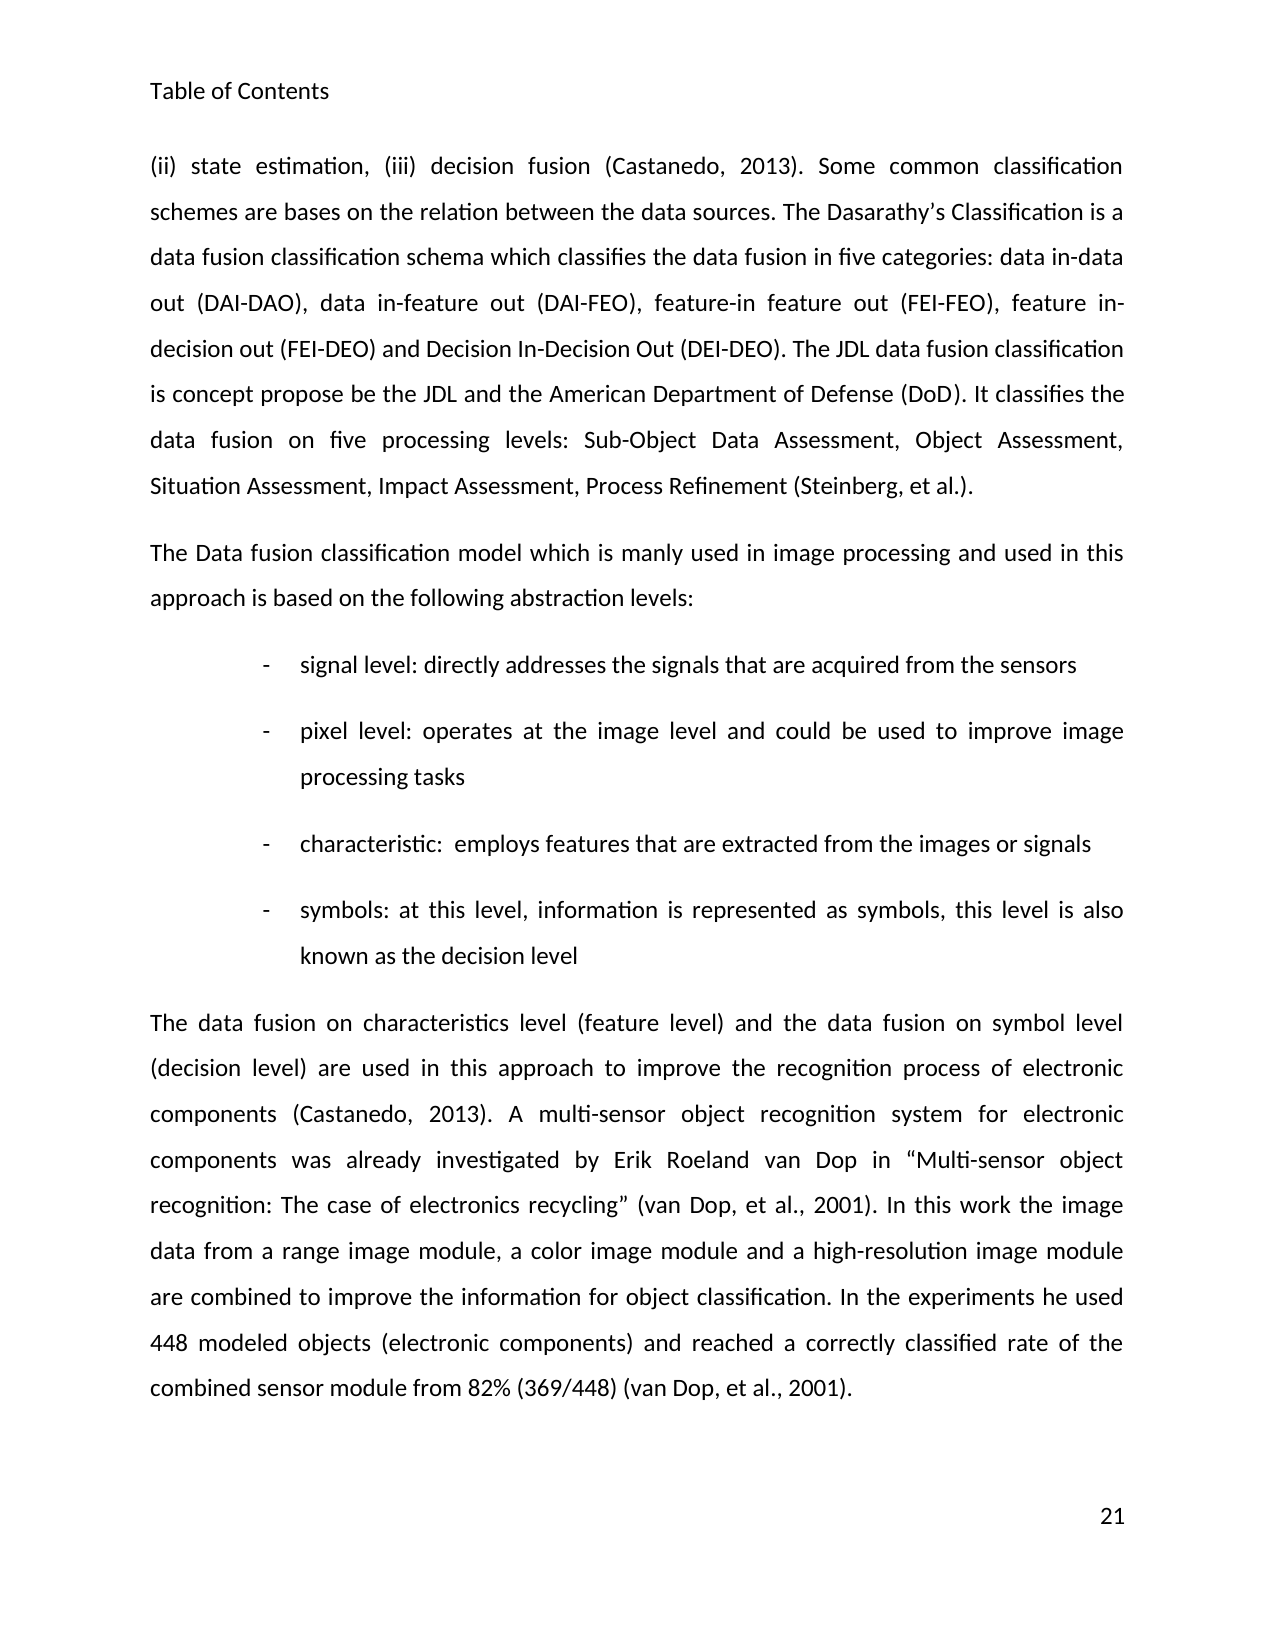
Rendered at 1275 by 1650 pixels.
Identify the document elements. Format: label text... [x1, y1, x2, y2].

text The Data fusion classification model which is manly used in image processing and used in this approach is based on the following abstraction levels: [150, 537, 1125, 613]
text (ii) state estimation, (iii) decision fusion (Castanedo, 2013). Some common classification schemes are bases on the relation between the data sources. The Dasarathy’s Classification is a data fusion classification schema which classifies the data fusion in five categories: data in-data out (DAI-DAO), data in-feature out (DAI-FEO), feature-in feature out (FEI-FEO), feature in-decision out (FEI-DEO) and Decision In-Decision Out (DEI-DEO). The JDL data fusion classification is concept propose be the JDL and the American Department of Defense (DoD). It classifies the data fusion on five processing levels: Sub-Object Data Assessment, Object Assessment, Situation Assessment, Impact Assessment, Process Refinement (Steinberg, et al.). [150, 150, 1125, 501]
list characteristic: employs features that are extracted from the images or signals [262, 828, 1125, 858]
list pixel level: operates at the image level and could be used to improve image processing tasks [262, 716, 1125, 792]
list signal level: directly addresses the signals that are acquired from the sensors [262, 649, 1125, 679]
list symbols: at this level, information is represented as symbols, this level is also known as the decision level [262, 894, 1125, 971]
text The data fusion on characteristics level (feature level) and the data fusion on symbol level (decision level) are used in this approach to improve the recognition process of electronic components (Castanedo, 2013). A multi-sensor object recognition system for electronic components was already investigated by Erik Roeland van Dop in “Multi-sensor object recognition: The case of electronics recycling” (van Dop, et al., 2001). In this work the image data from a range image module, a color image module and a high-resolution image module are combined to improve the information for object classification. In the experiments he used 448 modeled objects (electronic components) and reached a correctly classified rate of the combined sensor module from 82% (369/448) (van Dop, et al., 2001). [150, 1007, 1125, 1403]
